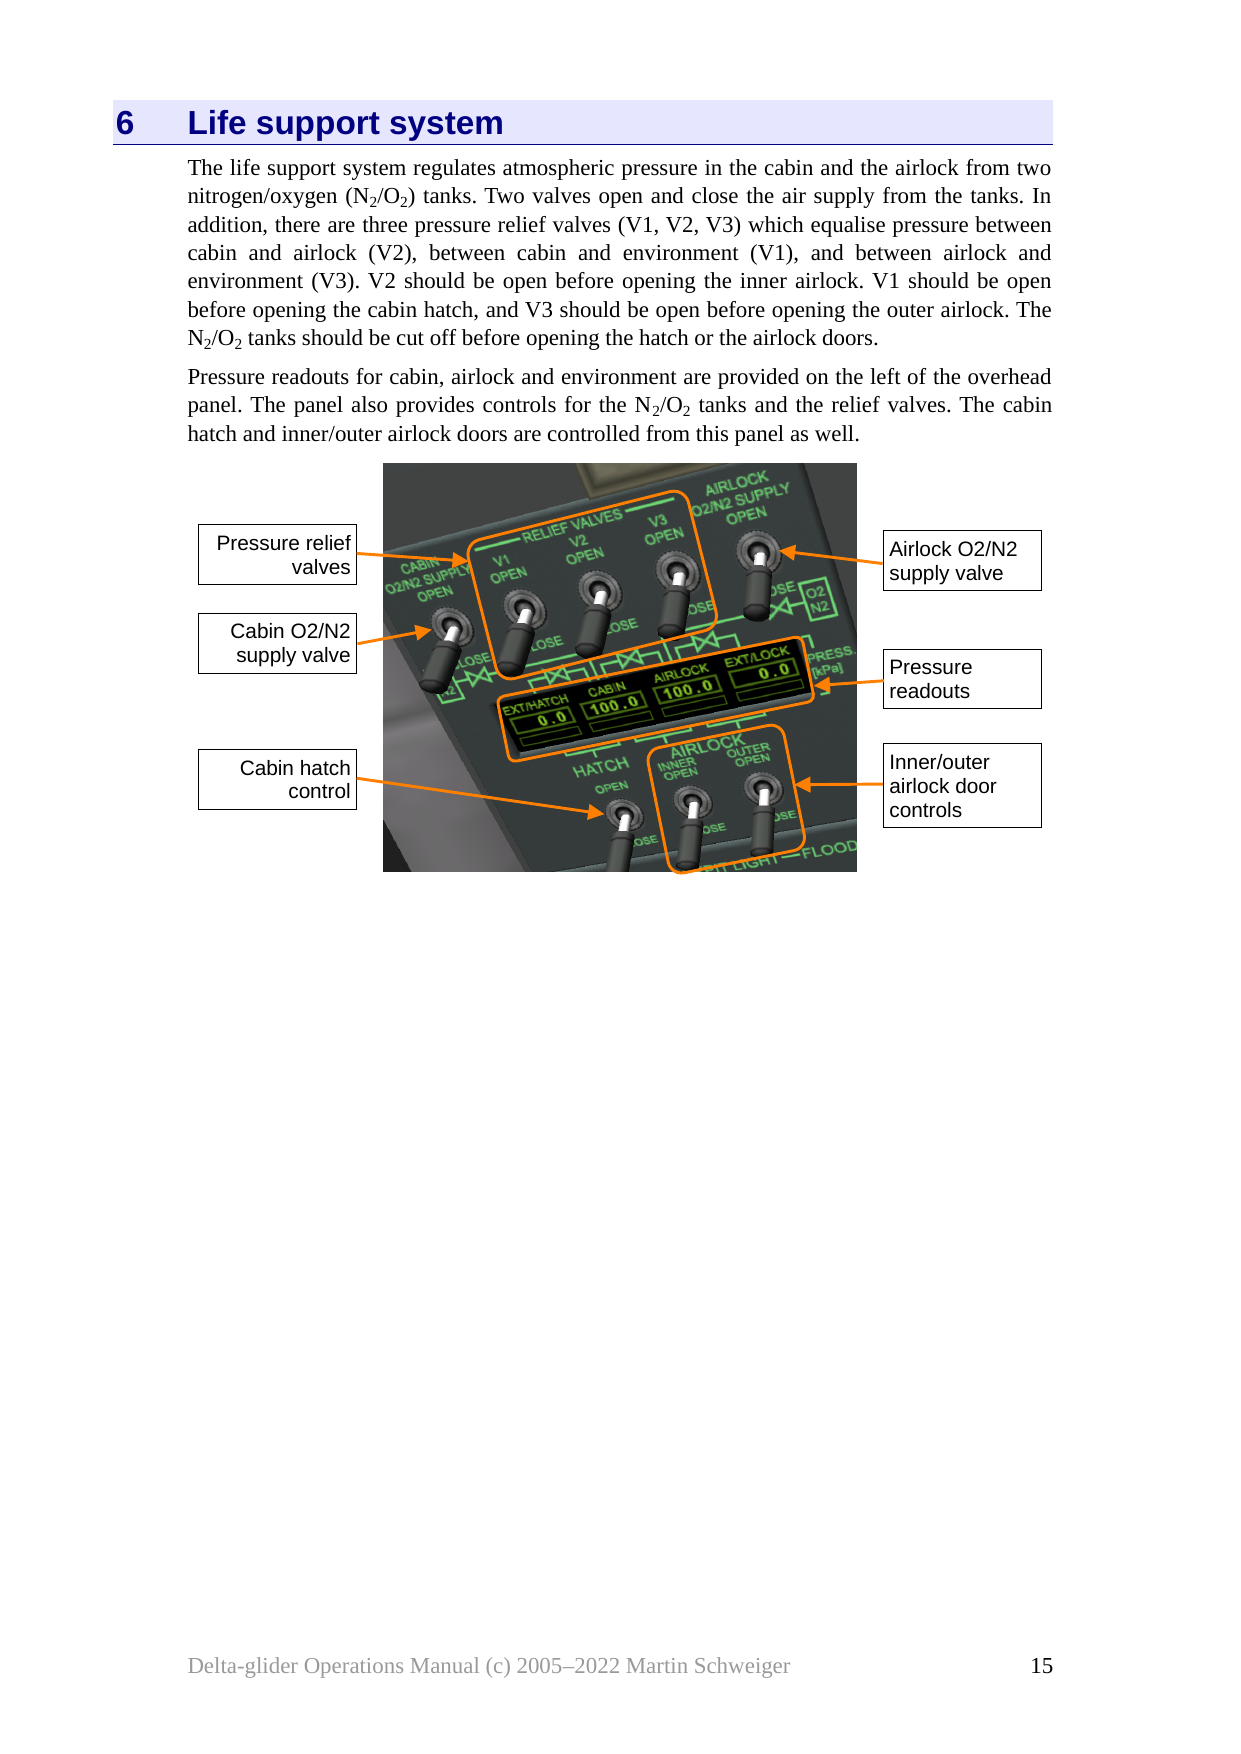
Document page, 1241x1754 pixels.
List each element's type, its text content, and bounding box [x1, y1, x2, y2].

text Pressure readouts for cabin, airlock and environment are provided on the left of the overhead panel. The panel also provides controls for the N2/O2 tanks and the relief valves. The cabin hatch and inner/outer airlock doors are controlled from this panel as well. [187, 362, 1053, 447]
picture [470, 493, 714, 677]
picture [500, 639, 811, 759]
picture [701, 786, 857, 872]
picture [383, 463, 857, 872]
text The life support system regulates atmospheric pressure in the cabin and the airlock from two nitrogen/oxygen (N2/O2) tanks. Two valves open and close the air supply from the tanks. In addition, there are three pressure relief valves (V1, V2, V3) which equalise pressure between cabin and airlock (V2), between cabin and environment (V1), and between airlock and environment (V3). V2 should be open before opening the inner airlock. V1 should be open before opening the cabin hatch, and V3 should be open before opening the outer airlock. The N2/O2 tanks should be cut off before opening the hatch or the airlock doors. [187, 153, 1053, 351]
picture [650, 727, 802, 871]
subtitle Life support system [113, 100, 1053, 144]
